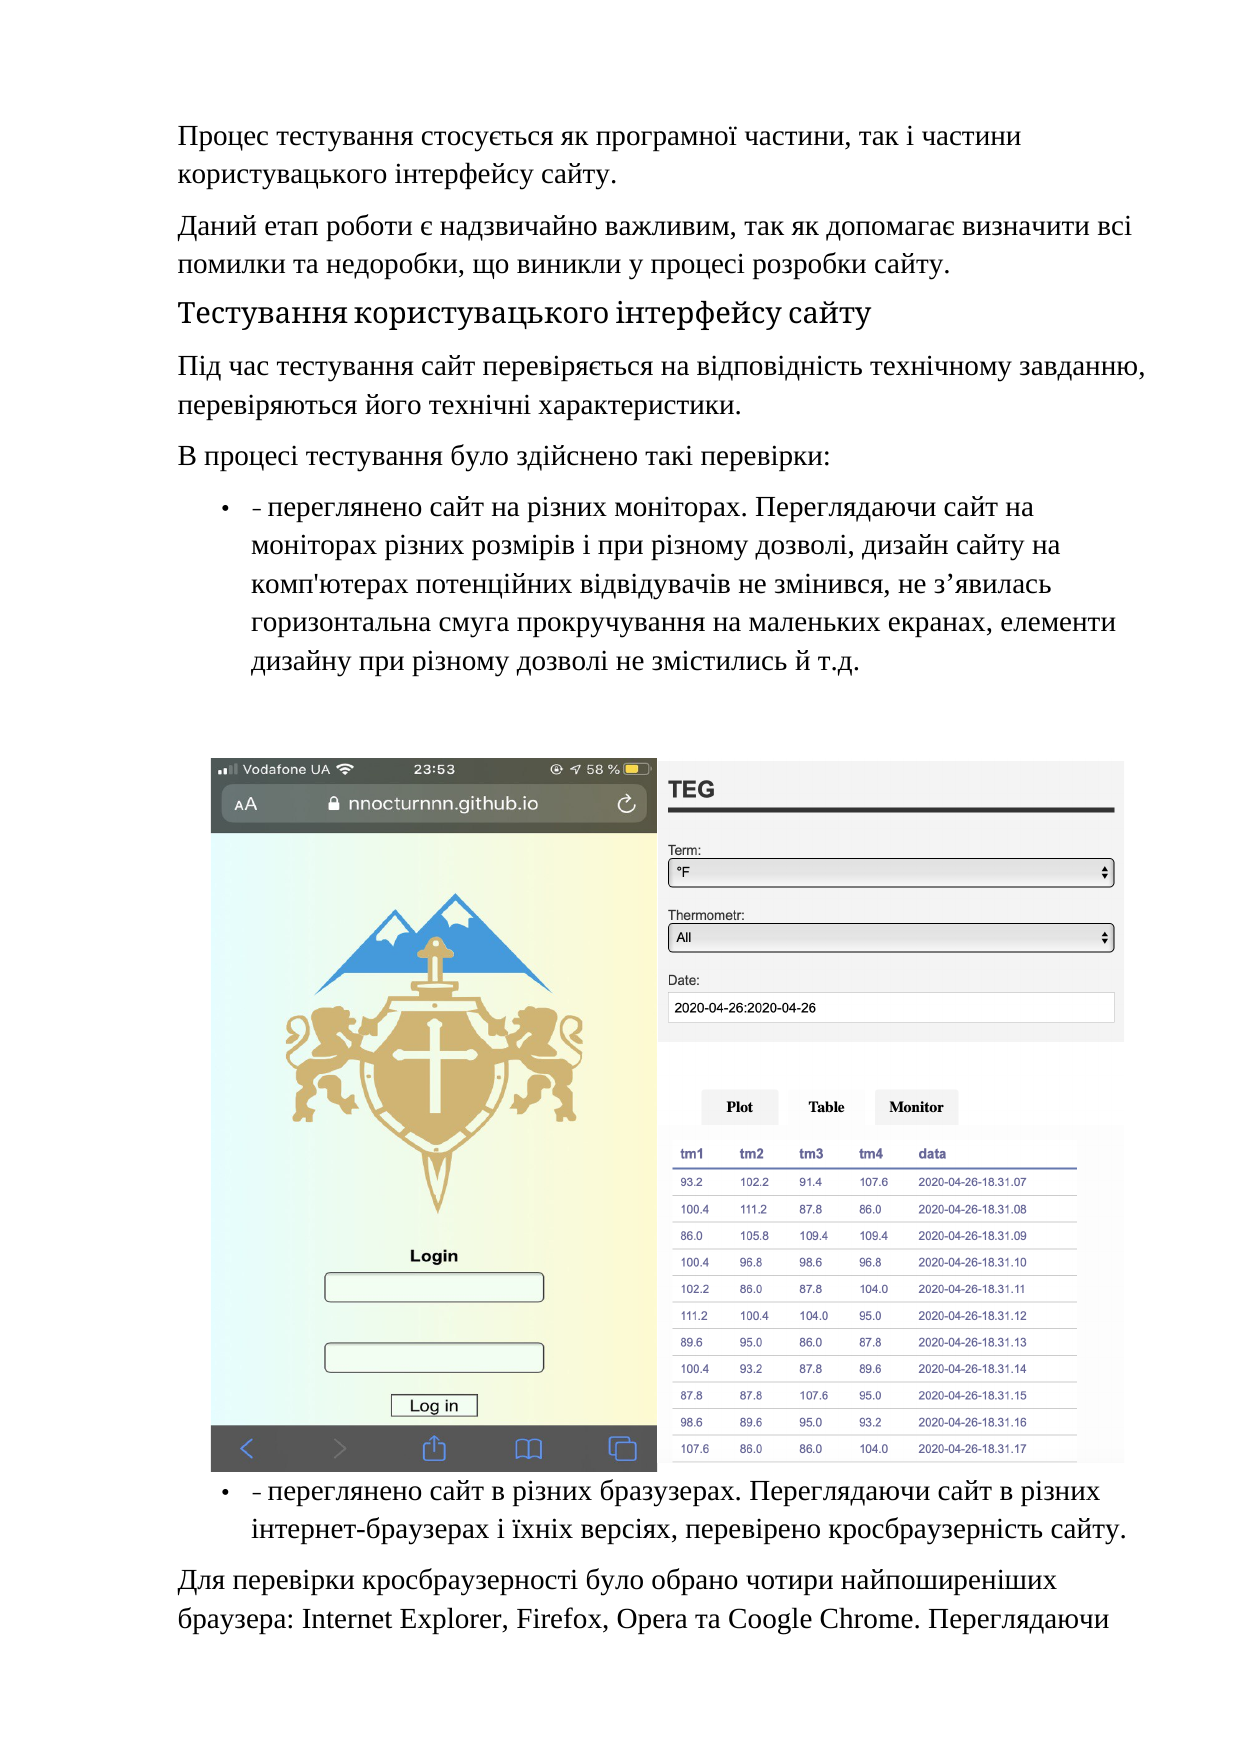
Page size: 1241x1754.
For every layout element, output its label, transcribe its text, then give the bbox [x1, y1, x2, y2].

text В процесі тестування було здійснено такі перевірки: [177, 438, 1152, 471]
list – переглянено сайт в різних бразузерах. Переглядаючи сайт в різних інтернет-браузерах і їхніх версіях, перевірено кросбраузерність сайту. [221, 745, 1152, 1545]
list – переглянено сайт на різних моніторах. Переглядаючи сайт на моніторах різних розмірів і при різному дозволі, дизайн сайту на комп'ютерах потенційних відвідувачів не змінився, не з’явилась горизонтальна смуга прокручування на маленьких екранах, елементи дизайну при різному дозволі не змістились й т.д. [221, 489, 1152, 677]
text Для перевірки кросбраузерності було обрано чотири найпоширеніших браузера: Internet Explorer, Firefox, Opera та Coogle Chrome. Переглядаючи [177, 1562, 1152, 1634]
text Процес тестування стосується як програмної частини, так і частини користувацького інтерфейсу сайту. [177, 118, 1152, 190]
picture [210, 758, 1125, 1472]
text Під час тестування сайт перевіряється на відповідність технічному завданню, перевіряються його технічні характеристики. [177, 348, 1152, 420]
text Даний етап роботи є надзвичайно важливим, так як допомагає визначити всі помилки та недоробки, що виникли у процесі розробки сайту. [177, 208, 1152, 280]
text Тестування користувацького інтерфейсу сайту [177, 297, 1152, 331]
